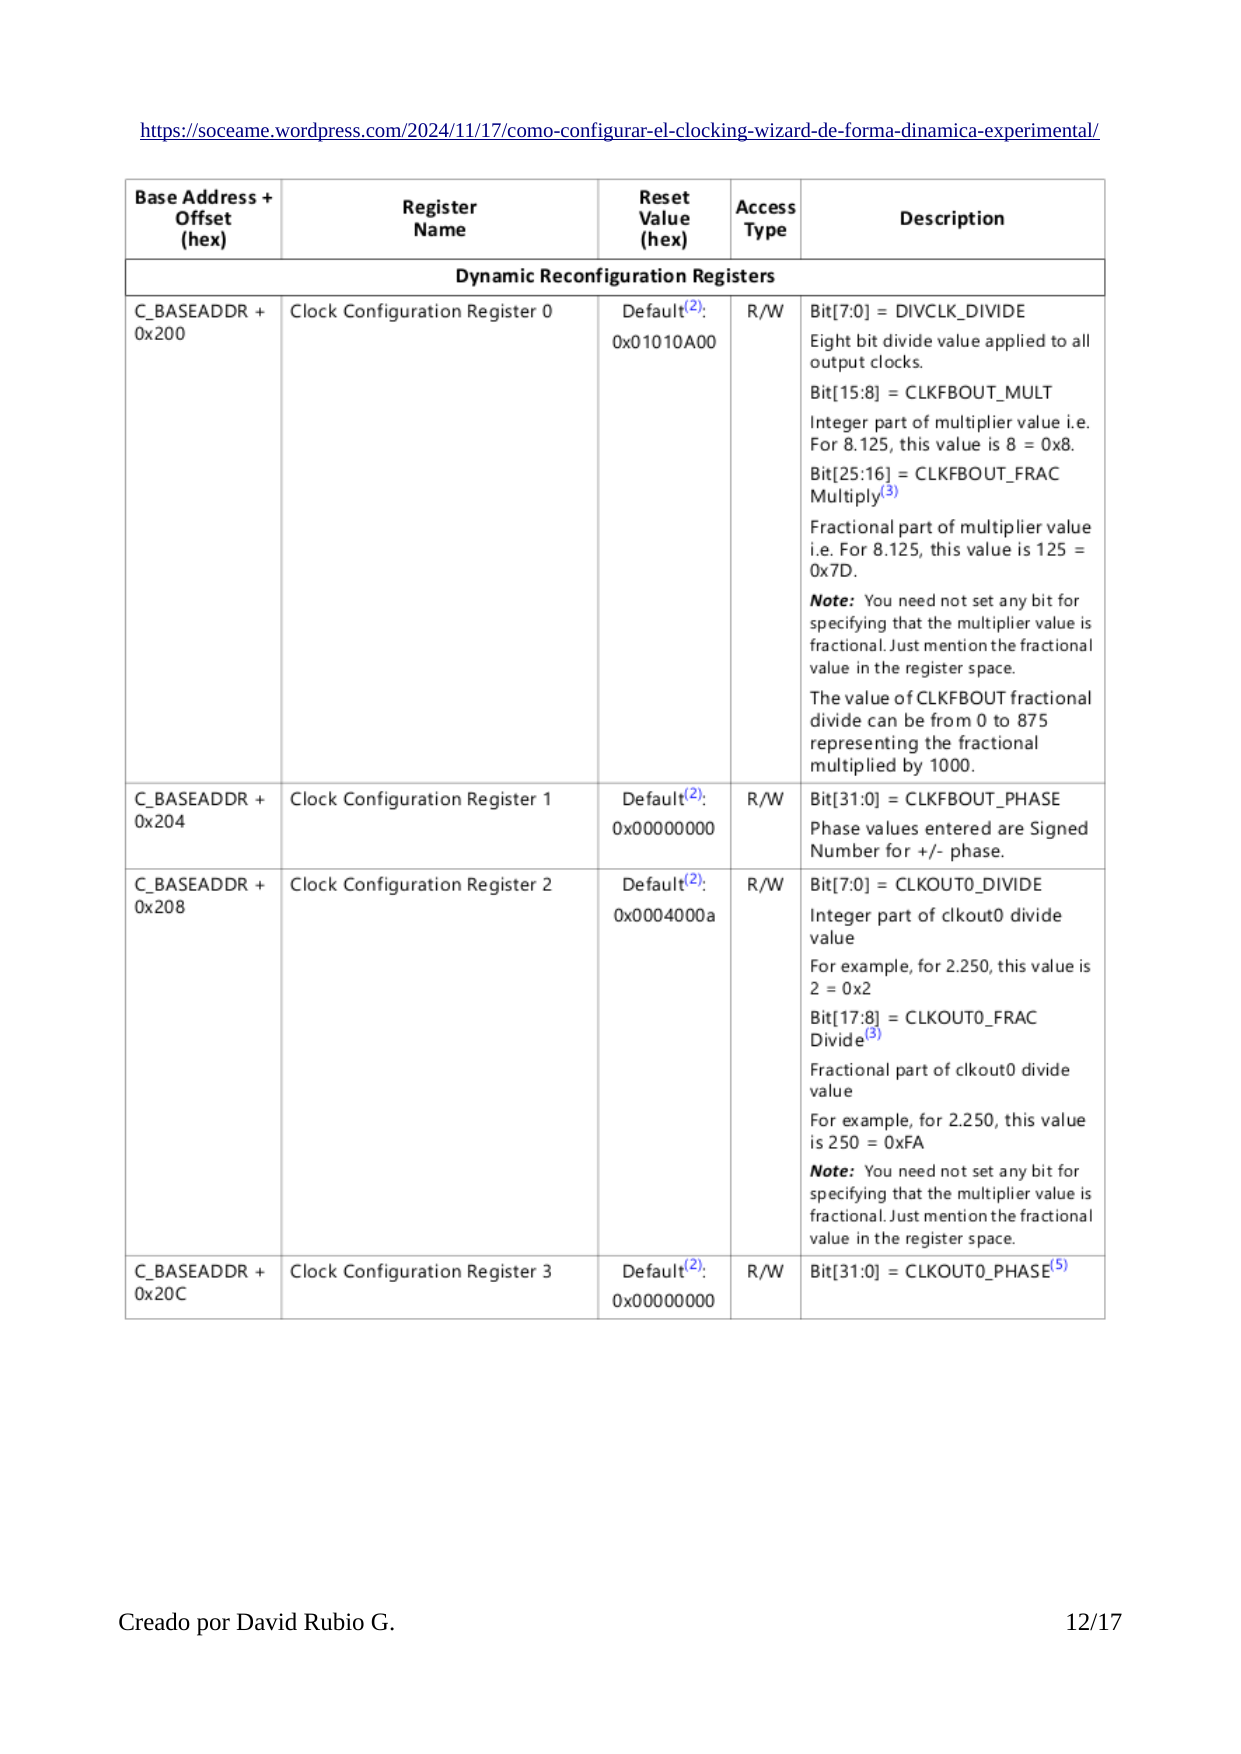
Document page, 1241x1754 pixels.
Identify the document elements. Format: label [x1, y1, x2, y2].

picture [118, 177, 1117, 1324]
